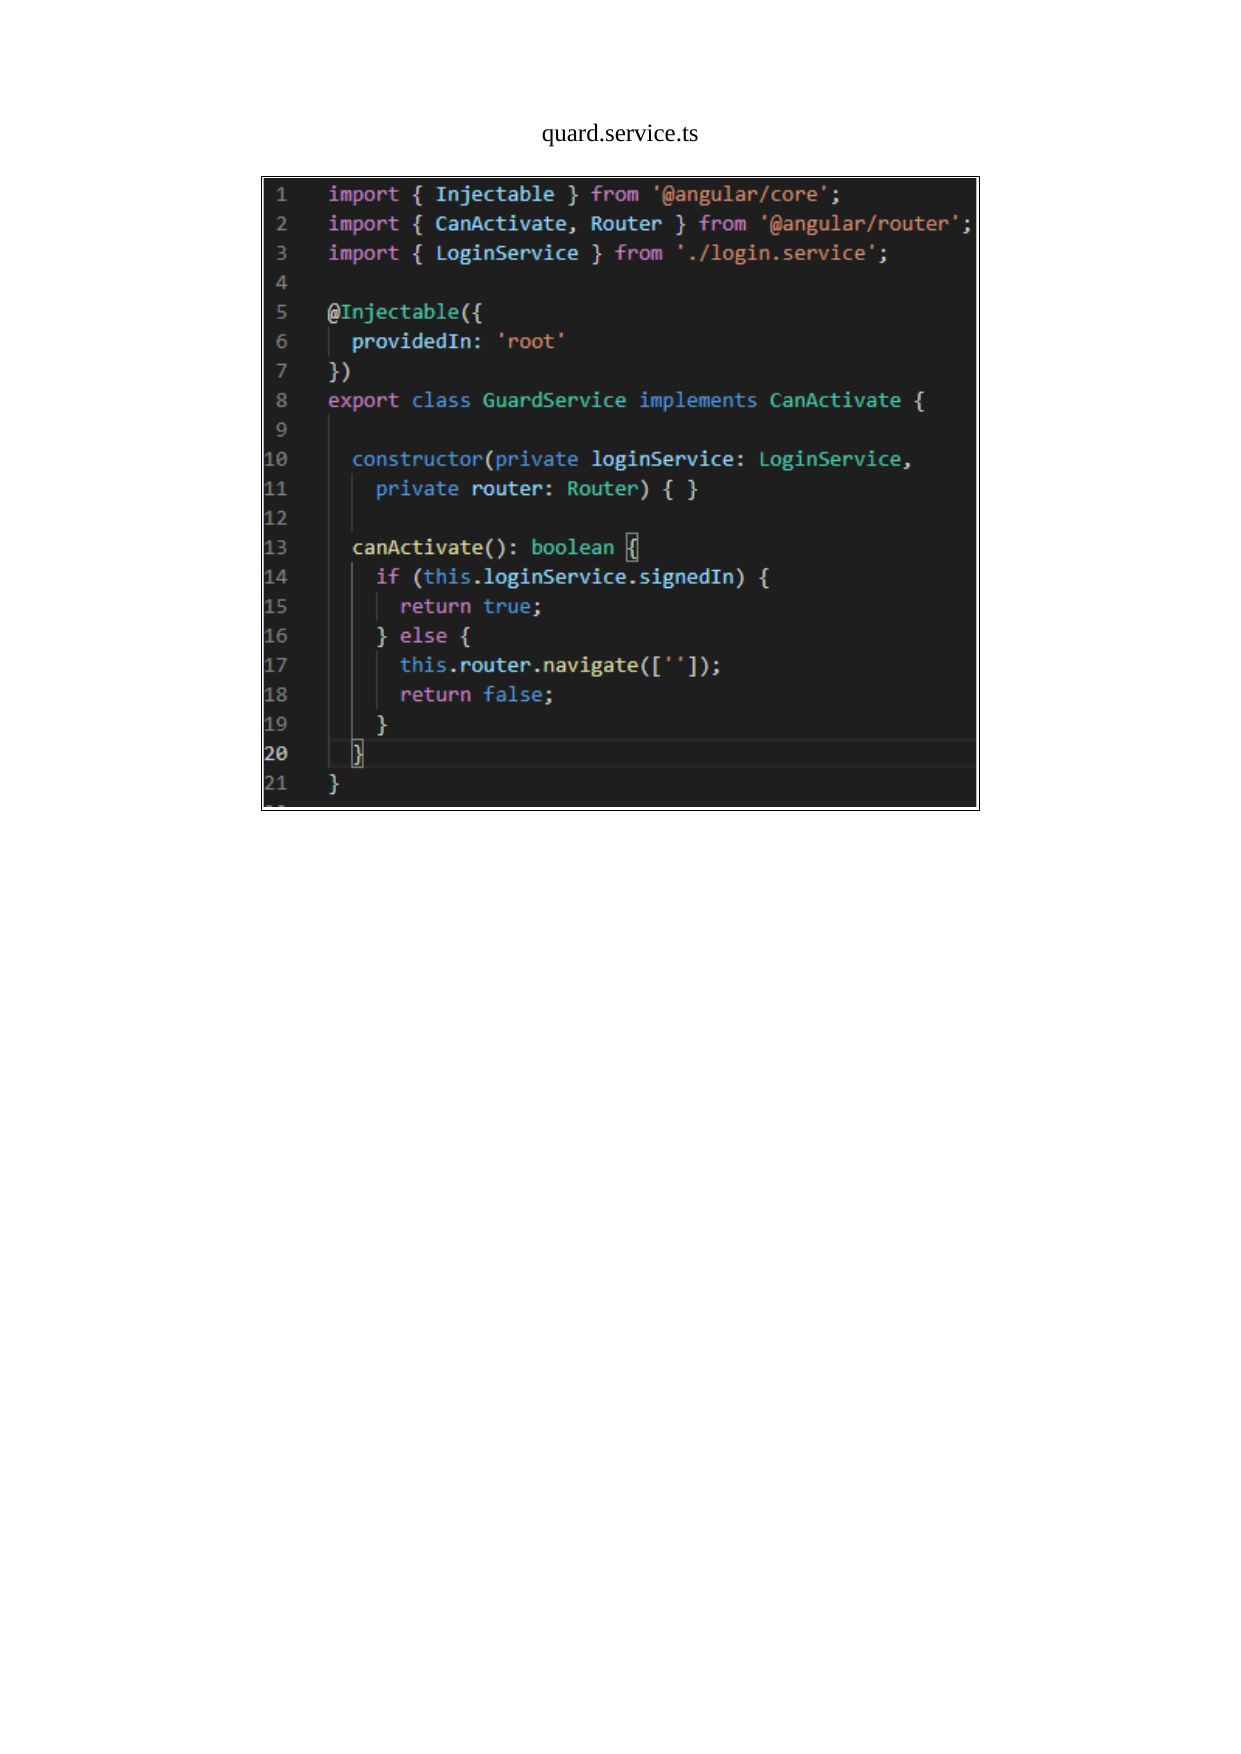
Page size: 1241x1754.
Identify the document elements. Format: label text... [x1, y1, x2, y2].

picture [263, 178, 977, 807]
text quard.service.ts [118, 118, 1122, 147]
